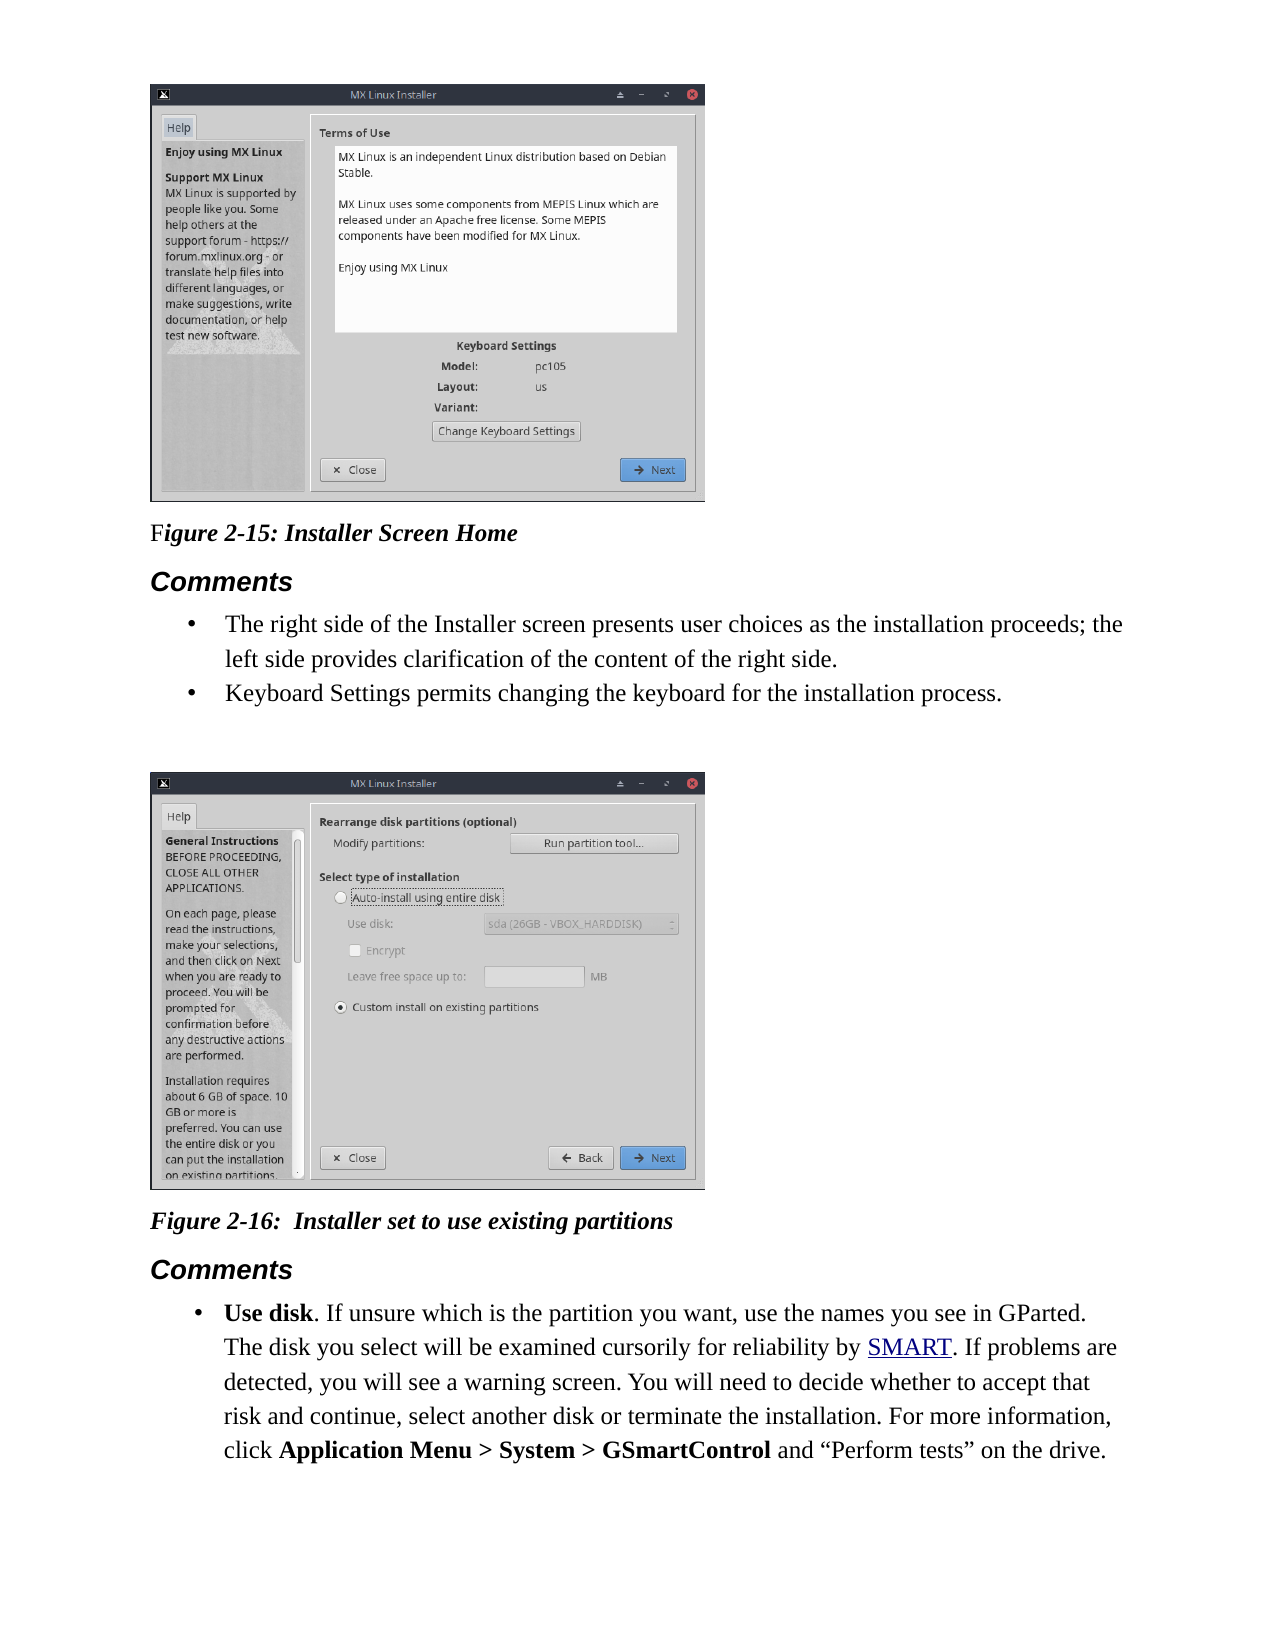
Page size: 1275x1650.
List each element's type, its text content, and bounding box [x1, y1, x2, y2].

text Figure 2-16: Installer set to use existing partitions [150, 1206, 1125, 1235]
list Keyboard Settings permits changing the keyboard for the installation process. [187, 678, 1125, 707]
picture [150, 772, 705, 1190]
subtitle Comments [150, 1253, 1125, 1285]
list The right side of the Installer screen presents user choices as the installation proceeds; the left side provides clarification of the content of the right side. [187, 609, 1125, 673]
picture [150, 84, 705, 502]
text Figure 2-15: Installer Screen Home [150, 518, 1125, 547]
subtitle Comments [150, 565, 1125, 597]
list Use disk. If unsure which is the partition you want, use the names you see in GParted. The disk you select will be examined cursorily for reliability by SMART. If problems are detected, you will see a warning screen. You will need to decide whether to accept that risk and continue, select another disk or terminate the installation. For more information, click Application Menu > System > GSmartControl and “Perform tests” on the drive. [194, 1298, 1125, 1464]
